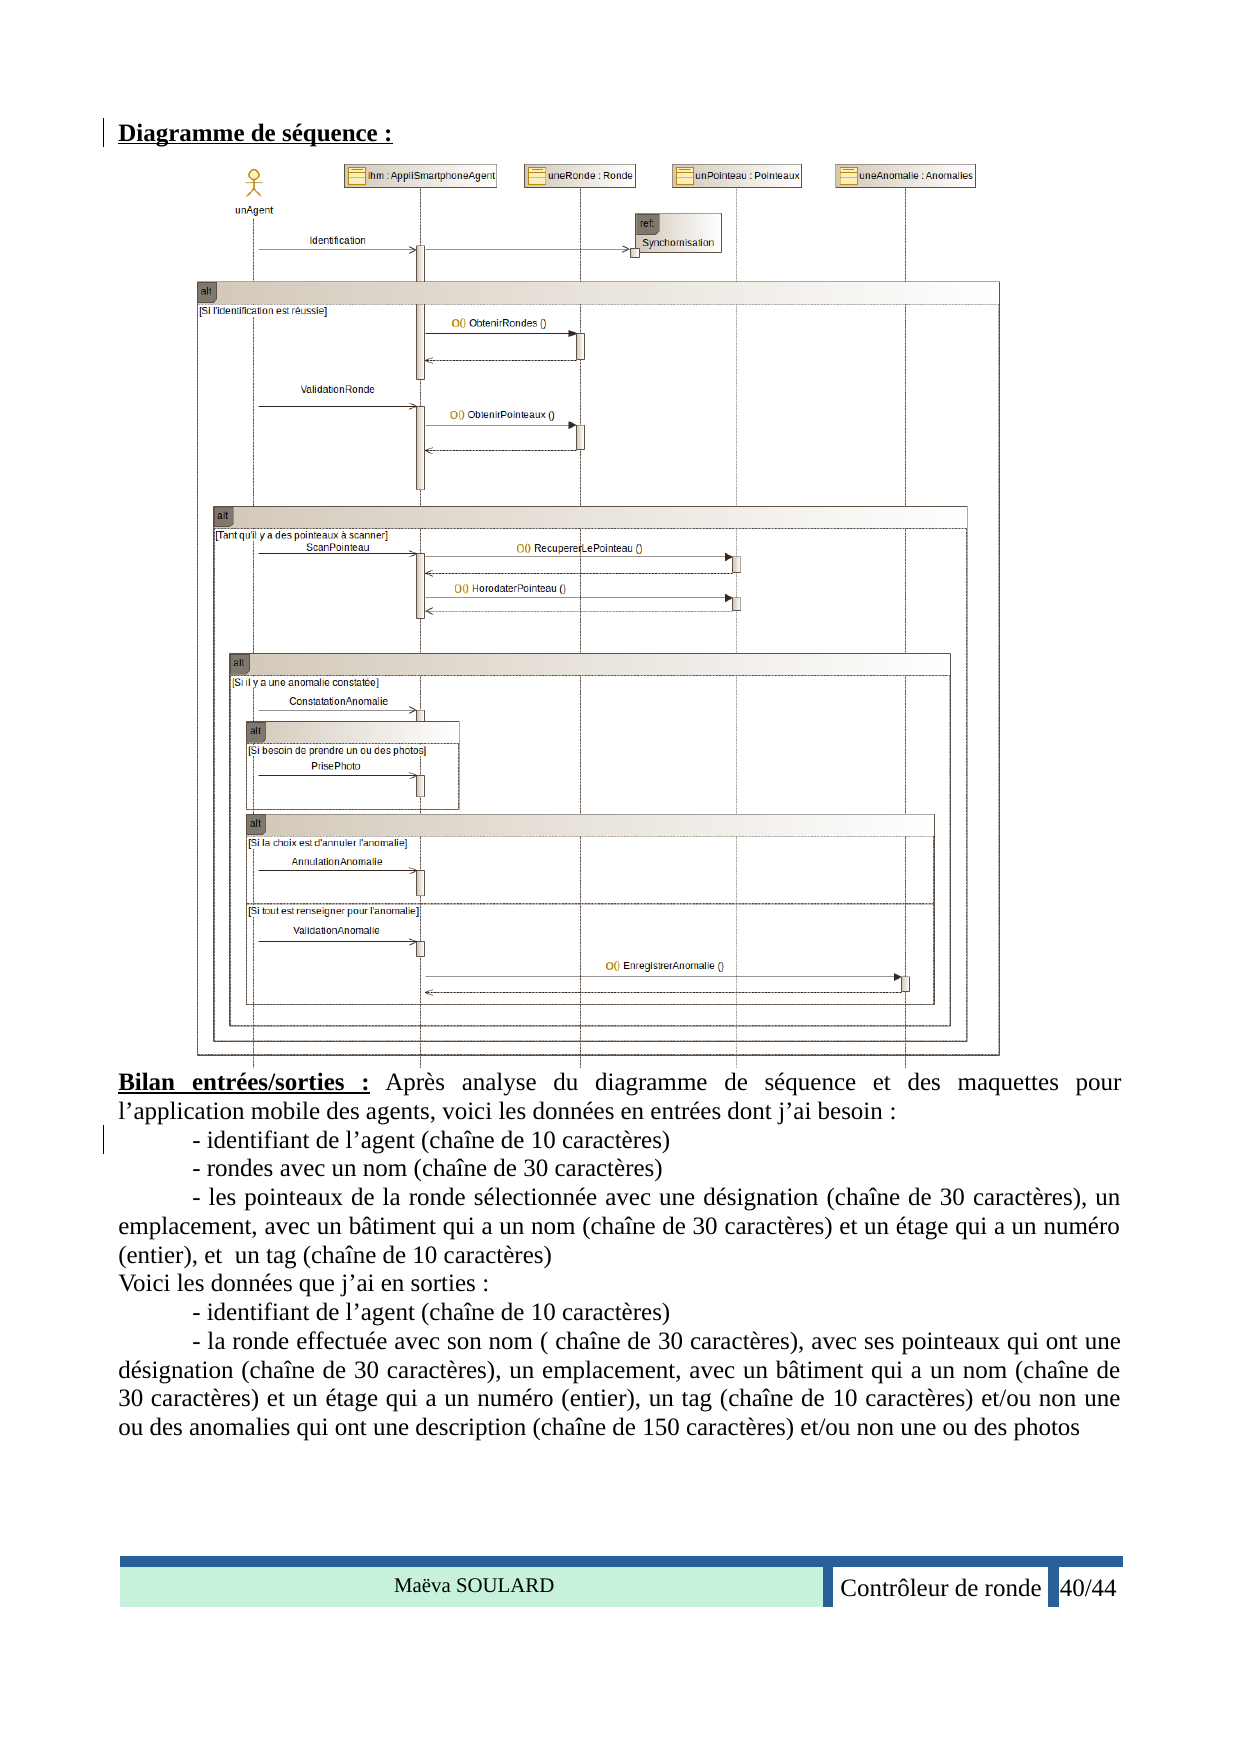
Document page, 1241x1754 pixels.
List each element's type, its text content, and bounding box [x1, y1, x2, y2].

text - les pointeaux de la ronde sélectionnée avec une désignation (chaîne de 30 caractères), un emplacement, avec un bâtiment qui a un nom (chaîne de 30 caractères) et un étage qui a un numéro (entier), et un tag (chaîne de 10 caractères) [118, 1182, 1122, 1268]
text - rondes avec un nom (chaîne de 30 caractères) [118, 1153, 1122, 1182]
text - la ronde effectuée avec son nom ( chaîne de 30 caractères), avec ses pointeaux qui ont une désignation (chaîne de 30 caractères), un emplacement, avec un bâtiment qui a un nom (chaîne de 30 caractères) et un étage qui a un numéro (entier), un tag (chaîne de 10 caractères) et/ou non une ou des anomalies qui ont une description (chaîne de 150 caractères) et/ou non une ou des photos [118, 1326, 1122, 1441]
text Bilan entrées/sorties : Après analyse du diagramme de séquence et des maquettes pour l’application mobile des agents, voici les données en entrées dont j’ai besoin : [118, 147, 1122, 1125]
text Diagramme de séquence : [118, 118, 1122, 147]
text - identifiant de l’agent (chaîne de 10 caractères) [118, 1125, 1122, 1153]
picture [188, 155, 1008, 1068]
text Voici les données que j’ai en sorties : [118, 1268, 1122, 1297]
text - identifiant de l’agent (chaîne de 10 caractères) [118, 1297, 1122, 1326]
